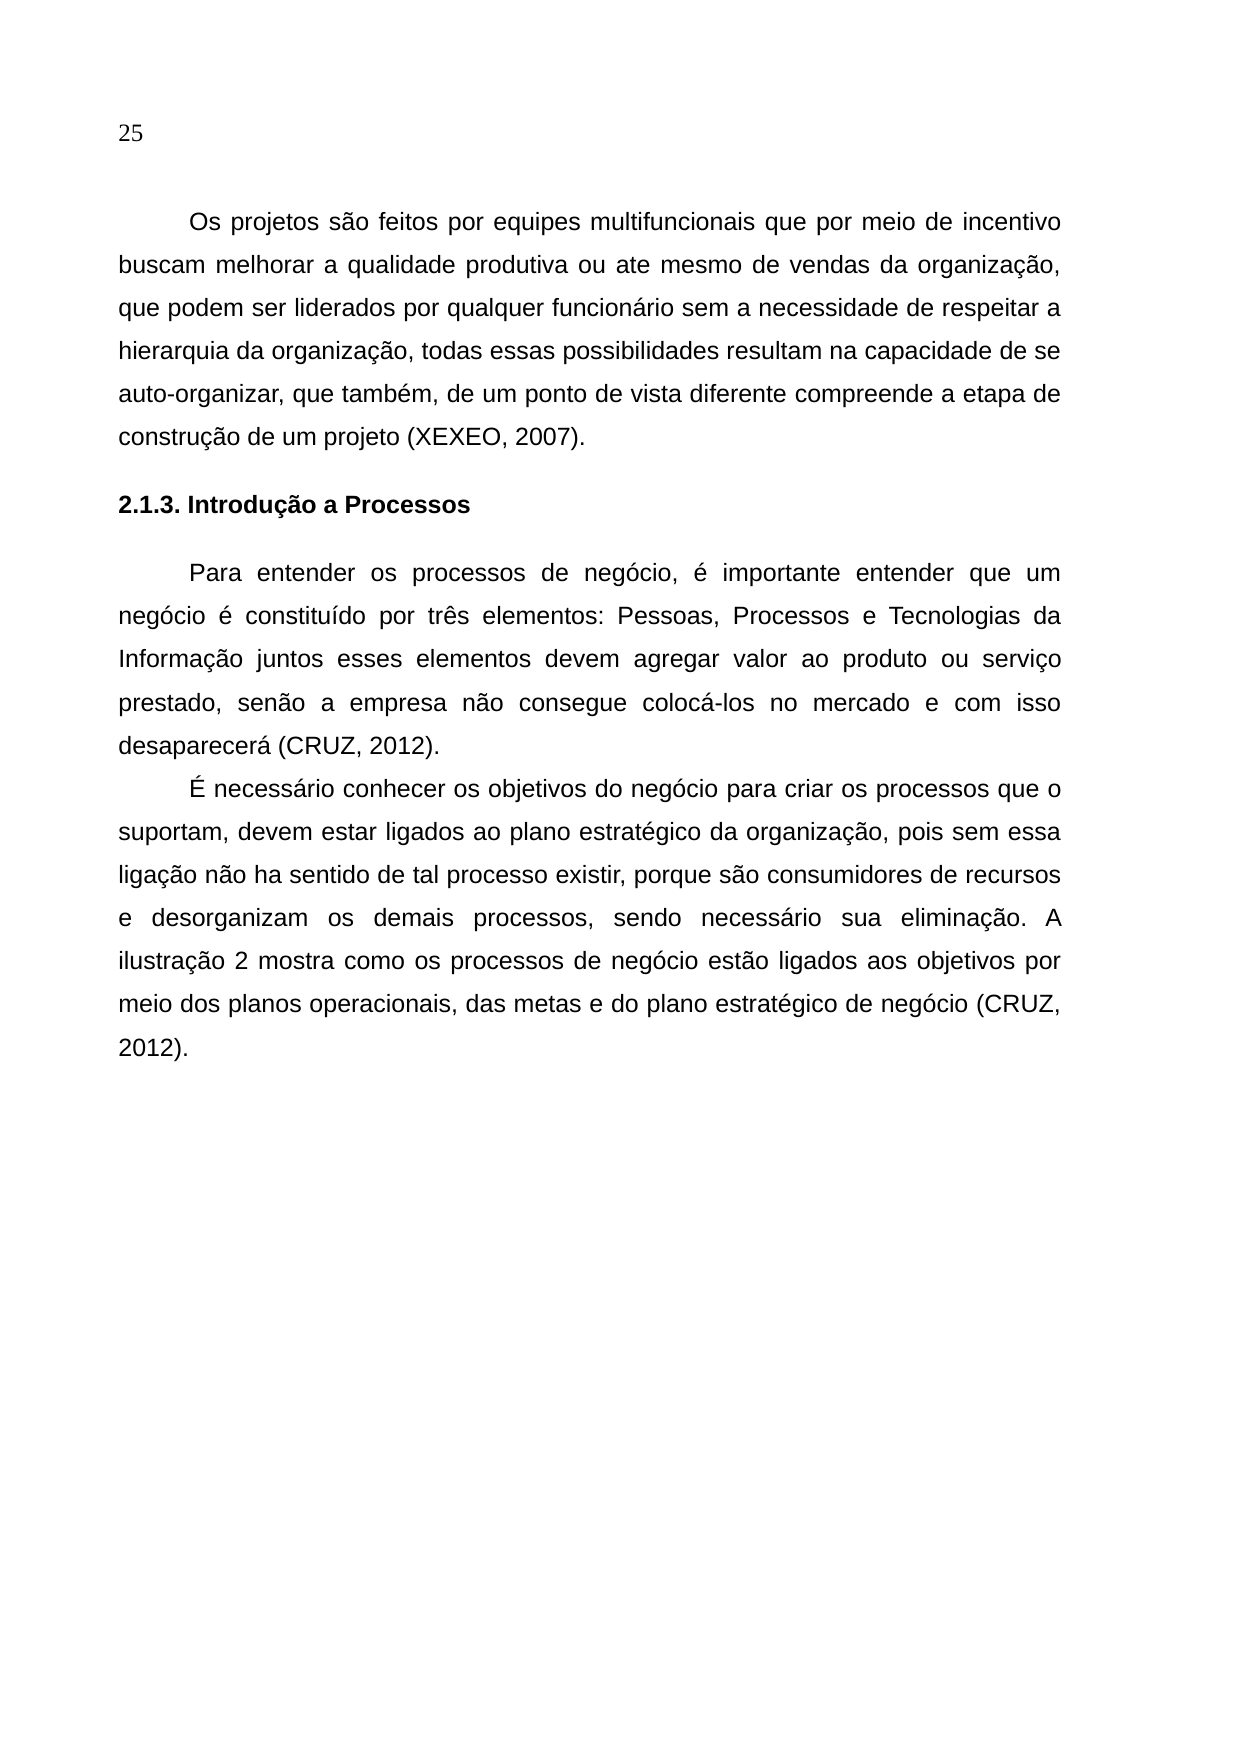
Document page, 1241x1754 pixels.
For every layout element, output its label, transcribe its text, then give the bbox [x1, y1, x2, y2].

text Os projetos são feitos por equipes multifuncionais que por meio de incentivo buscam melhorar a qualidade produtiva ou ate mesmo de vendas da organização, que podem ser liderados por qualquer funcionário sem a necessidade de respeitar a hierarquia da organização, todas essas possibilidades resultam na capacidade de se auto-organizar, que também, de um ponto de vista diferente compreende a etapa de construção de um projeto (XEXEO, 2007). [118, 207, 1063, 451]
text Para entender os processos de negócio, é importante entender que um negócio é constituído por três elementos: Pessoas, Processos e Tecnologias da Informação juntos esses elementos devem agregar valor ao produto ou serviço prestado, senão a empresa não consegue colocá-los no mercado e com isso desaparecerá (CRUZ, 2012). [118, 558, 1063, 759]
text É necessário conhecer os objetivos do negócio para criar os processos que o suportam, devem estar ligados ao plano estratégico da organização, pois sem essa ligação não ha sentido de tal processo existir, porque são consumidores de recursos e desorganizam os demais processos, sendo necessário sua eliminação. A ilustração 2 mostra como os processos de negócio estão ligados aos objetivos por meio dos planos operacionais, das metas e do plano estratégico de negócio (CRUZ, 2012). [118, 774, 1063, 1061]
subtitle 2.1.3. Introdução a Processos [118, 490, 1063, 519]
